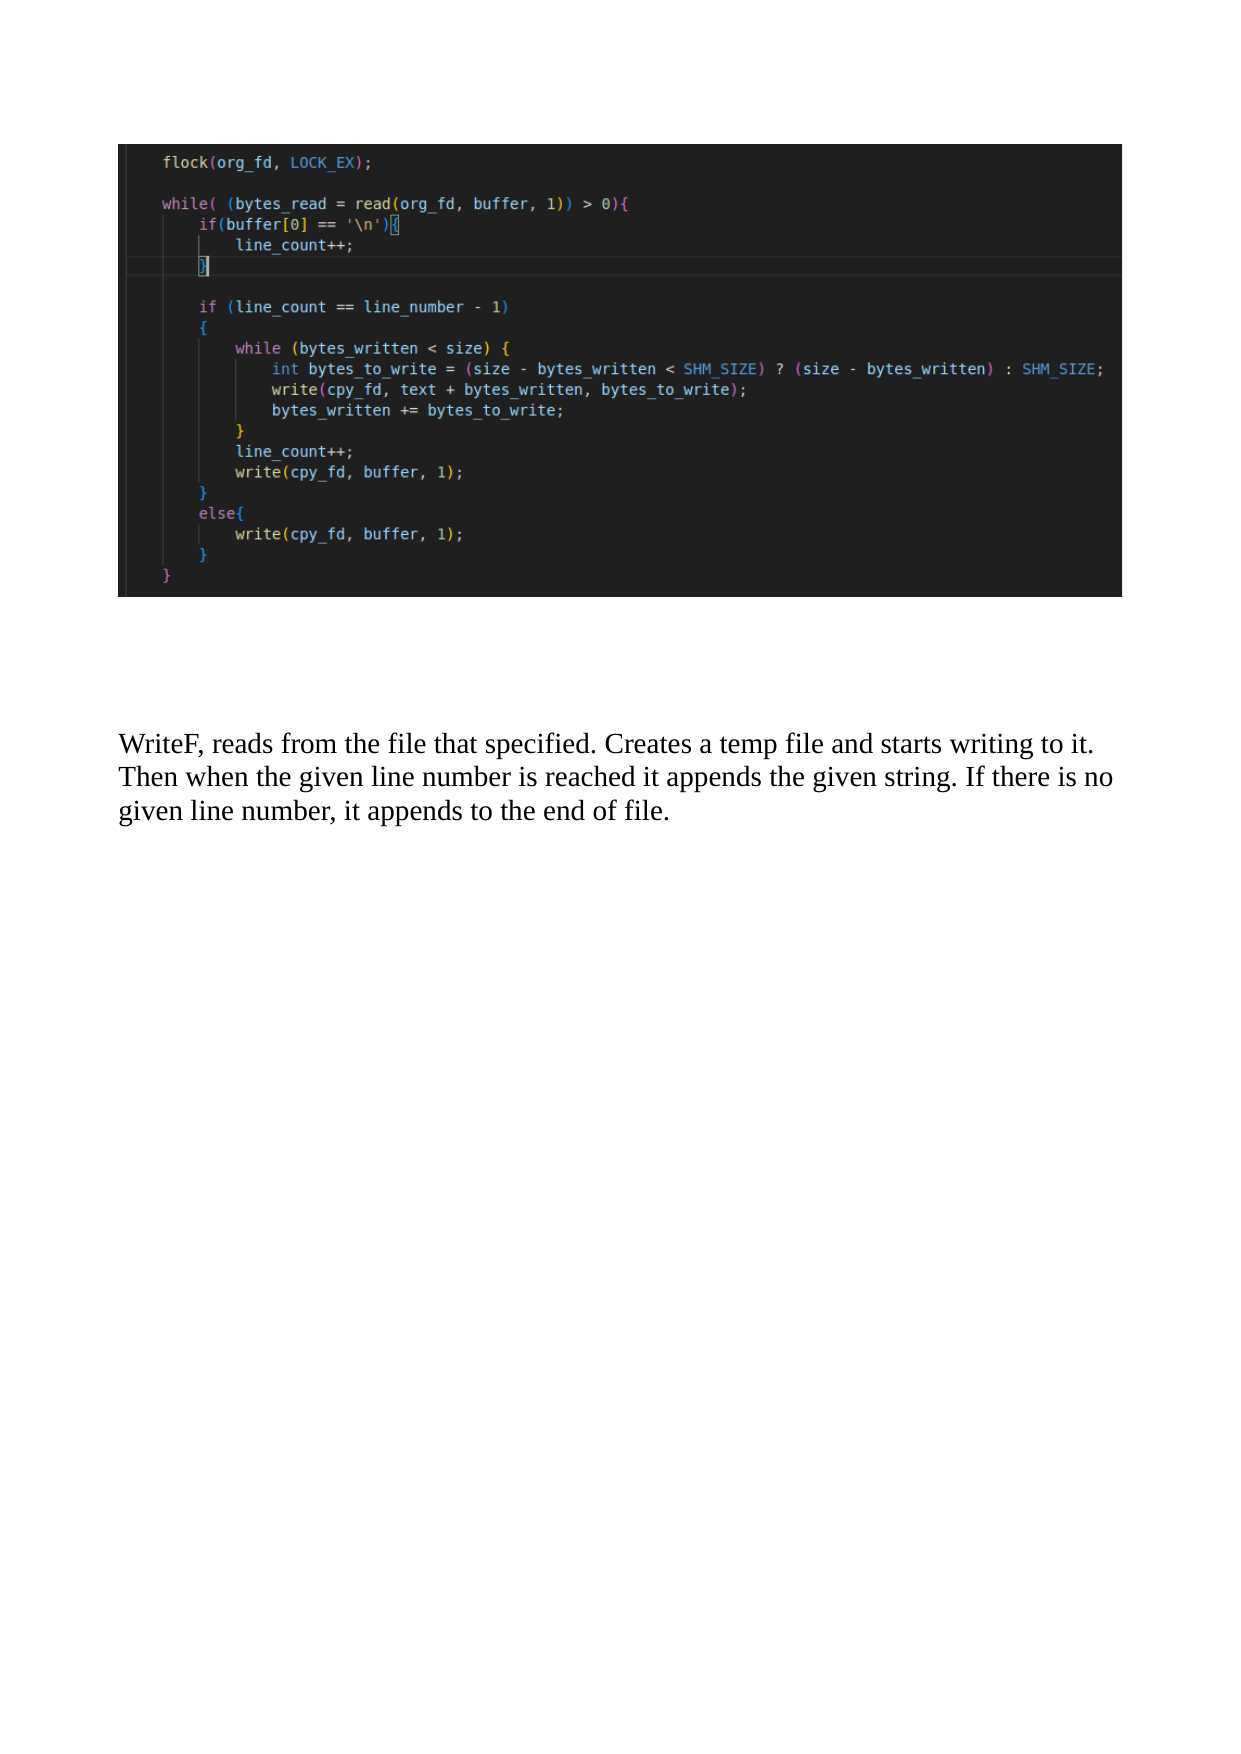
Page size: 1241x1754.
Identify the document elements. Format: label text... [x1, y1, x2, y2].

text WriteF, reads from the file that specified. Creates a temp file and starts writing to it. Then when the given line number is reached it appends the given string. If there is no given line number, it appends to the end of file. [118, 726, 1122, 827]
picture [118, 144, 1123, 597]
